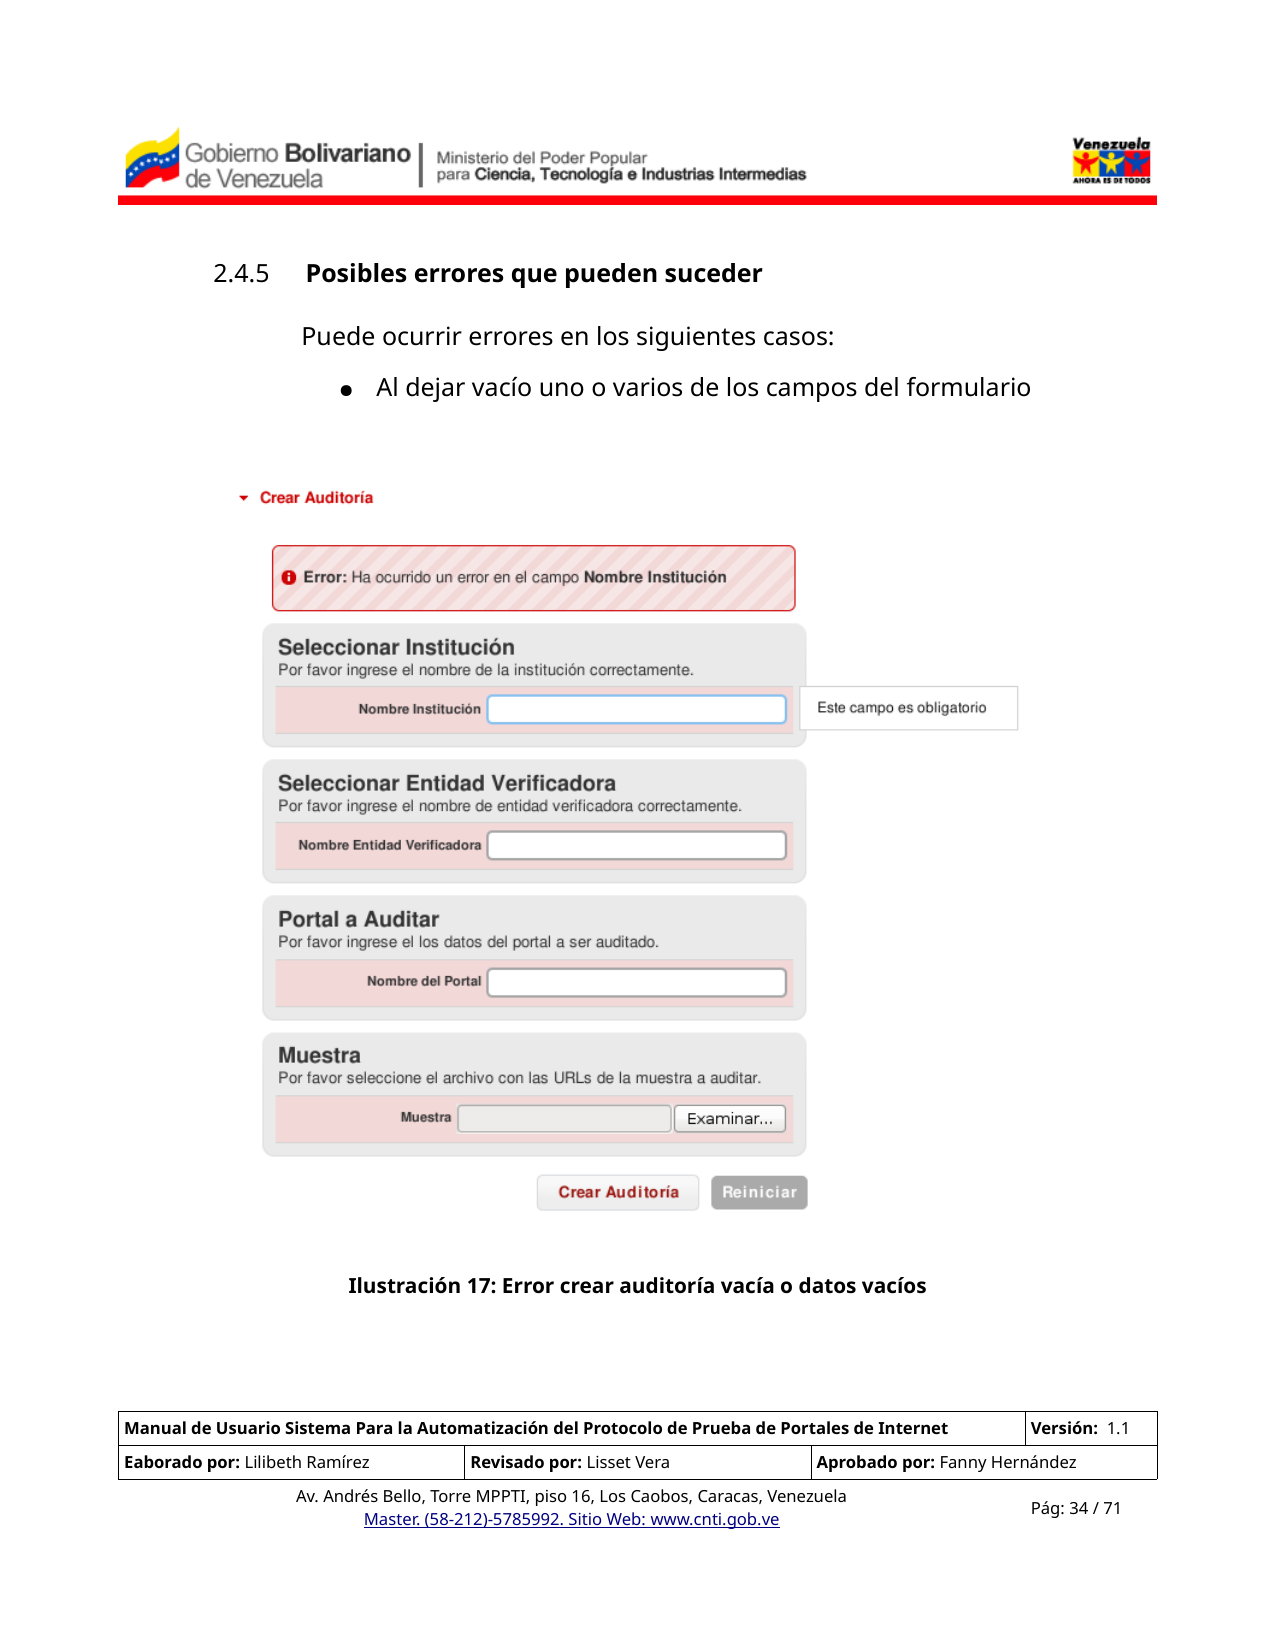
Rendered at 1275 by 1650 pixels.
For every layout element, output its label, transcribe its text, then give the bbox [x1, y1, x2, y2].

subtitle Posibles errores que pueden suceder [118, 255, 1157, 289]
text Puede ocurrir errores en los siguientes casos: [301, 318, 1098, 352]
picture [230, 485, 1028, 1218]
picture [118, 119, 1157, 205]
list Al dejar vacío uno o varios de los campos del formulario [339, 369, 1098, 403]
text Ilustración 17: Error crear auditoría vacía o datos vacíos [209, 1271, 1066, 1299]
